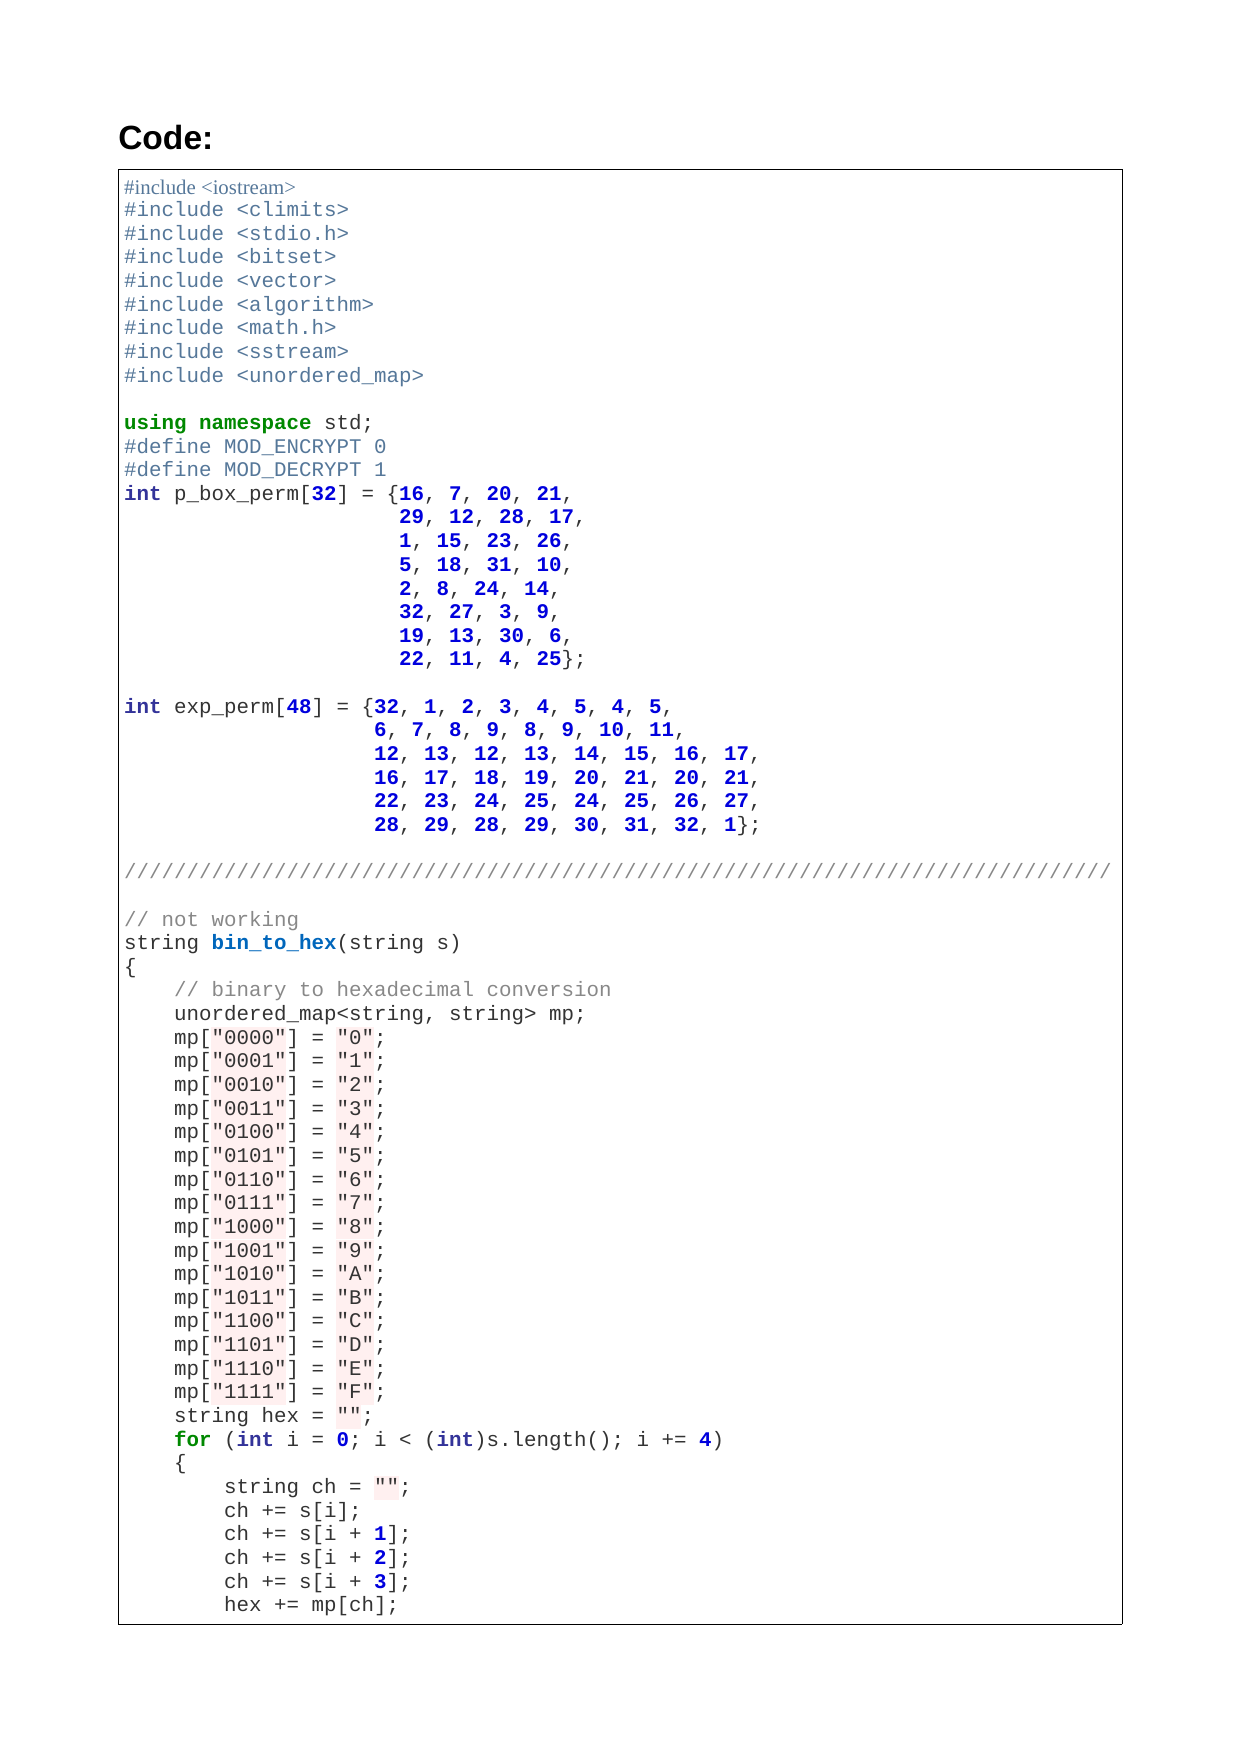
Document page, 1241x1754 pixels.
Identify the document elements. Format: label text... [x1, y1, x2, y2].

table_header #include <iostream> #include <climits> #include <stdio.h> #include <bitset> #include <vector> #include <algorithm> #include <math.h> #include <sstream> #include <unordered_map> using namespace std; #define MOD_ENCRYPT 0 #define MOD_DECRYPT 1 int p_box_perm[32] = {16, 7, 20, 21, 29, 12, 28, 17, 1, 15, 23, 26, 5, 18, 31, 10, 2, 8, 24, 14, 32, 27, 3, 9, 19, 13, 30, 6, 22, 11, 4, 25}; int exp_perm[48] = {32, 1, 2, 3, 4, 5, 4, 5, 6, 7, 8, 9, 8, 9, 10, 11, 12, 13, 12, 13, 14, 15, 16, 17, 16, 17, 18, 19, 20, 21, 20, 21, 22, 23, 24, 25, 24, 25, 26, 27, 28, 29, 28, 29, 30, 31, 32, 1}; /////////////////////////////////////////////////////////////////////////////// // not working string bin_to_hex(string s) { // binary to hexadecimal conversion unordered_map<string, string> mp; mp["0000"] = "0"; mp["0001"] = "1"; mp["0010"] = "2"; mp["0011"] = "3"; mp["0100"] = "4"; mp["0101"] = "5"; mp["0110"] = "6"; mp["0111"] = "7"; mp["1000"] = "8"; mp["1001"] = "9"; mp["1010"] = "A"; mp["1011"] = "B"; mp["1100"] = "C"; mp["1101"] = "D"; mp["1110"] = "E"; mp["1111"] = "F"; string hex = ""; for (int i = 0; i < (int)s.length(); i += 4) { string ch = ""; ch += s[i]; ch += s[i + 1]; ch += s[i + 2]; ch += s[i + 3]; hex += mp[ch]; [119, 170, 1122, 1624]
subtitle Code: [118, 118, 1122, 157]
